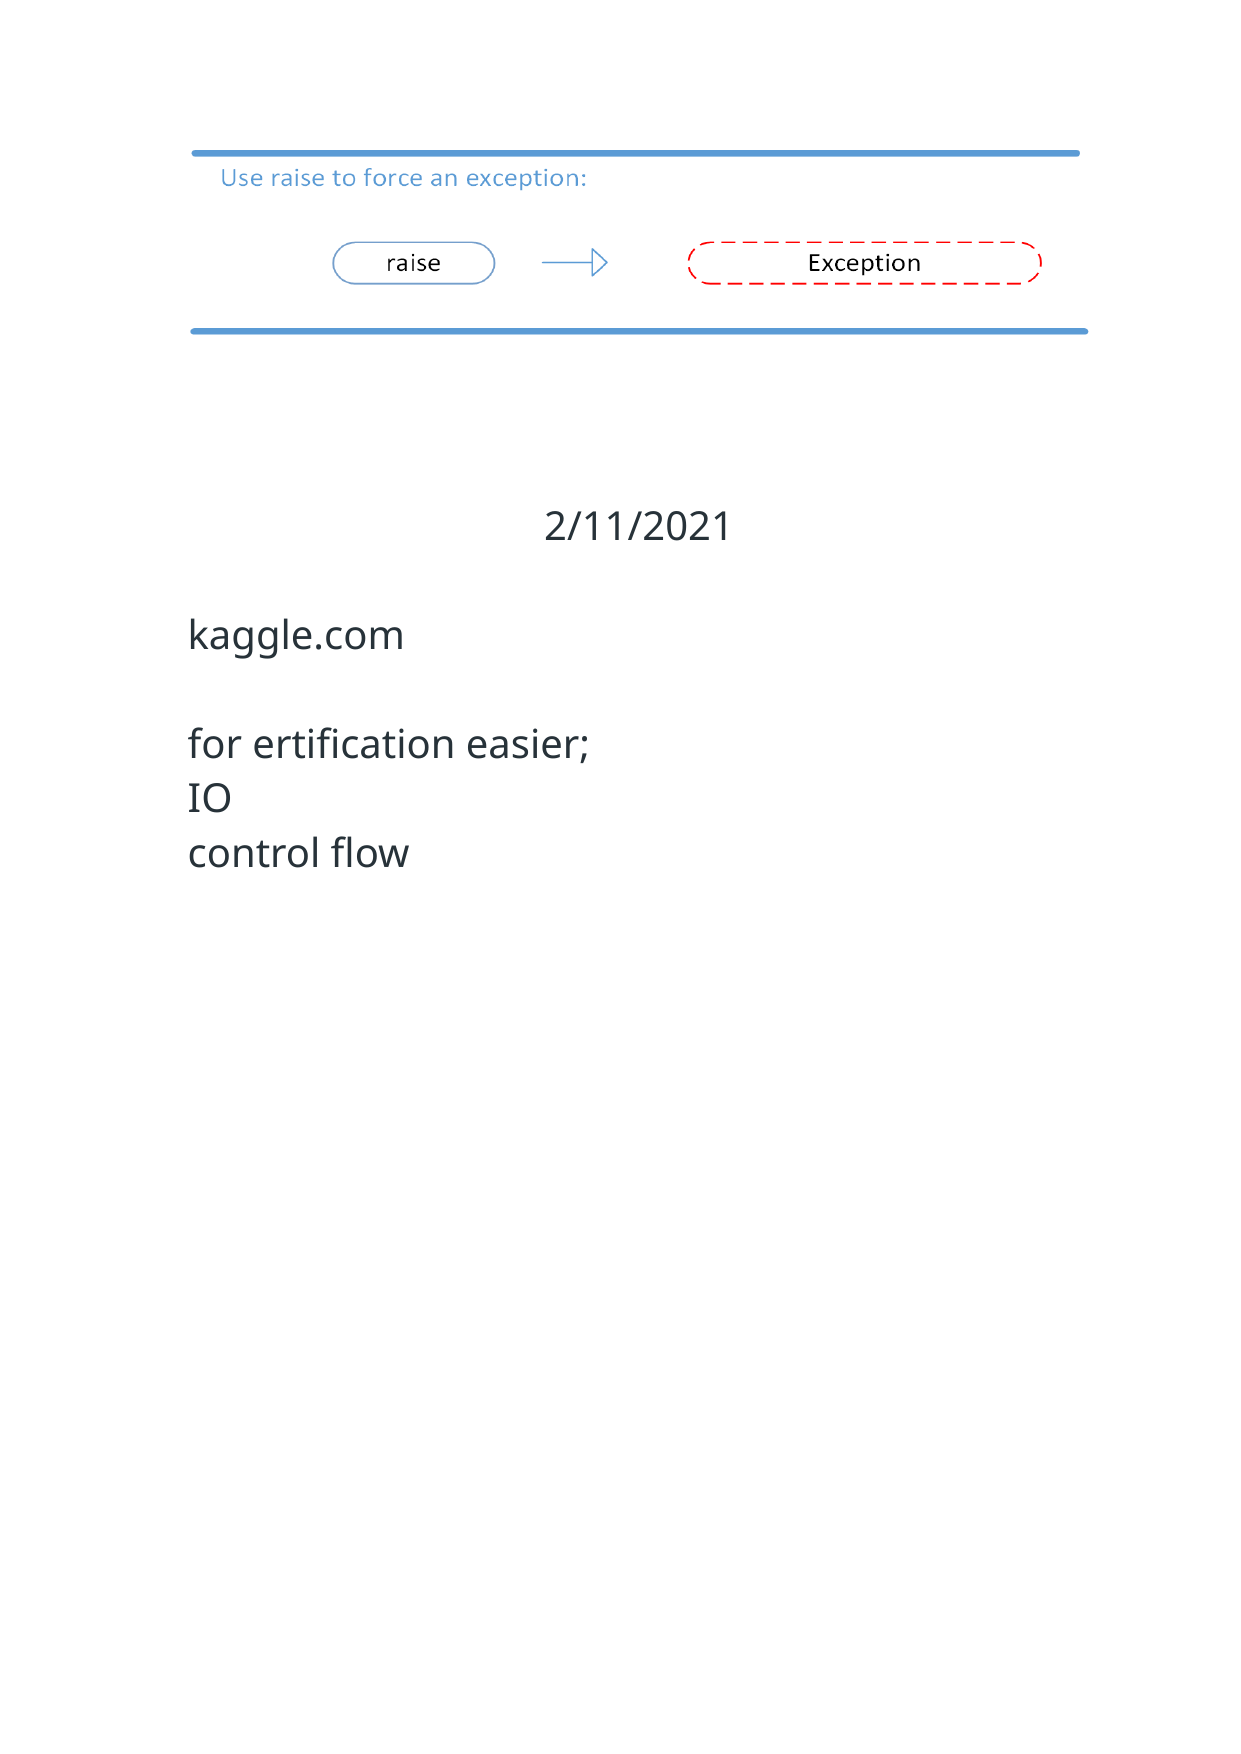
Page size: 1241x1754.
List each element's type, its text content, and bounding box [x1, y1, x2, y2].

picture [187, 150, 1091, 335]
text IO [187, 770, 1090, 824]
text for ertification easier; [187, 716, 1090, 770]
text control flow [187, 824, 1090, 879]
text kaggle.com [187, 607, 1090, 661]
text 2/11/2021 [187, 498, 1090, 552]
